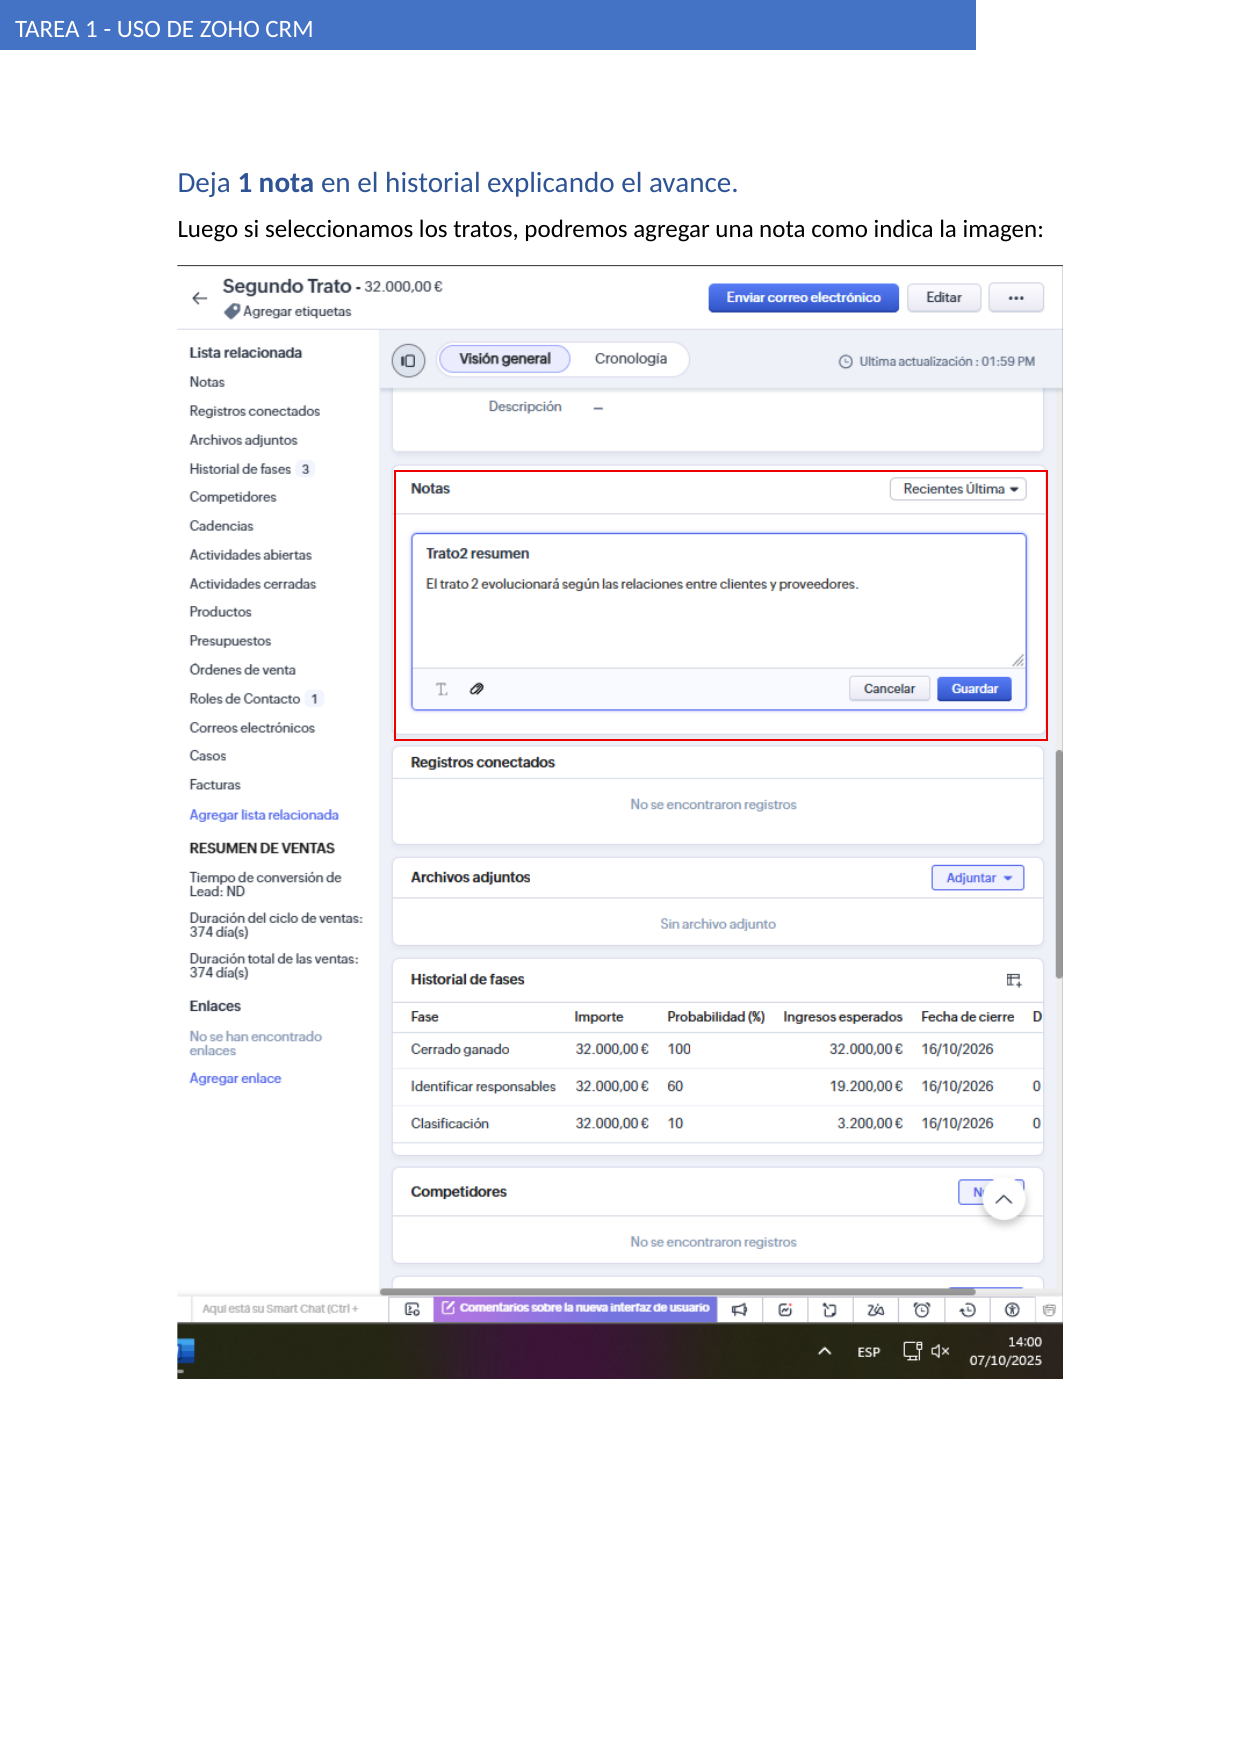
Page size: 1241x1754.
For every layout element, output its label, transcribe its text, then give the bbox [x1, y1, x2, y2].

text Luego si seleccionamos los tratos, podremos agregar una nota como indica la imagen: [177, 213, 1063, 244]
subtitle Deja 1 nota en el historial explicando el avance. [177, 164, 1063, 200]
